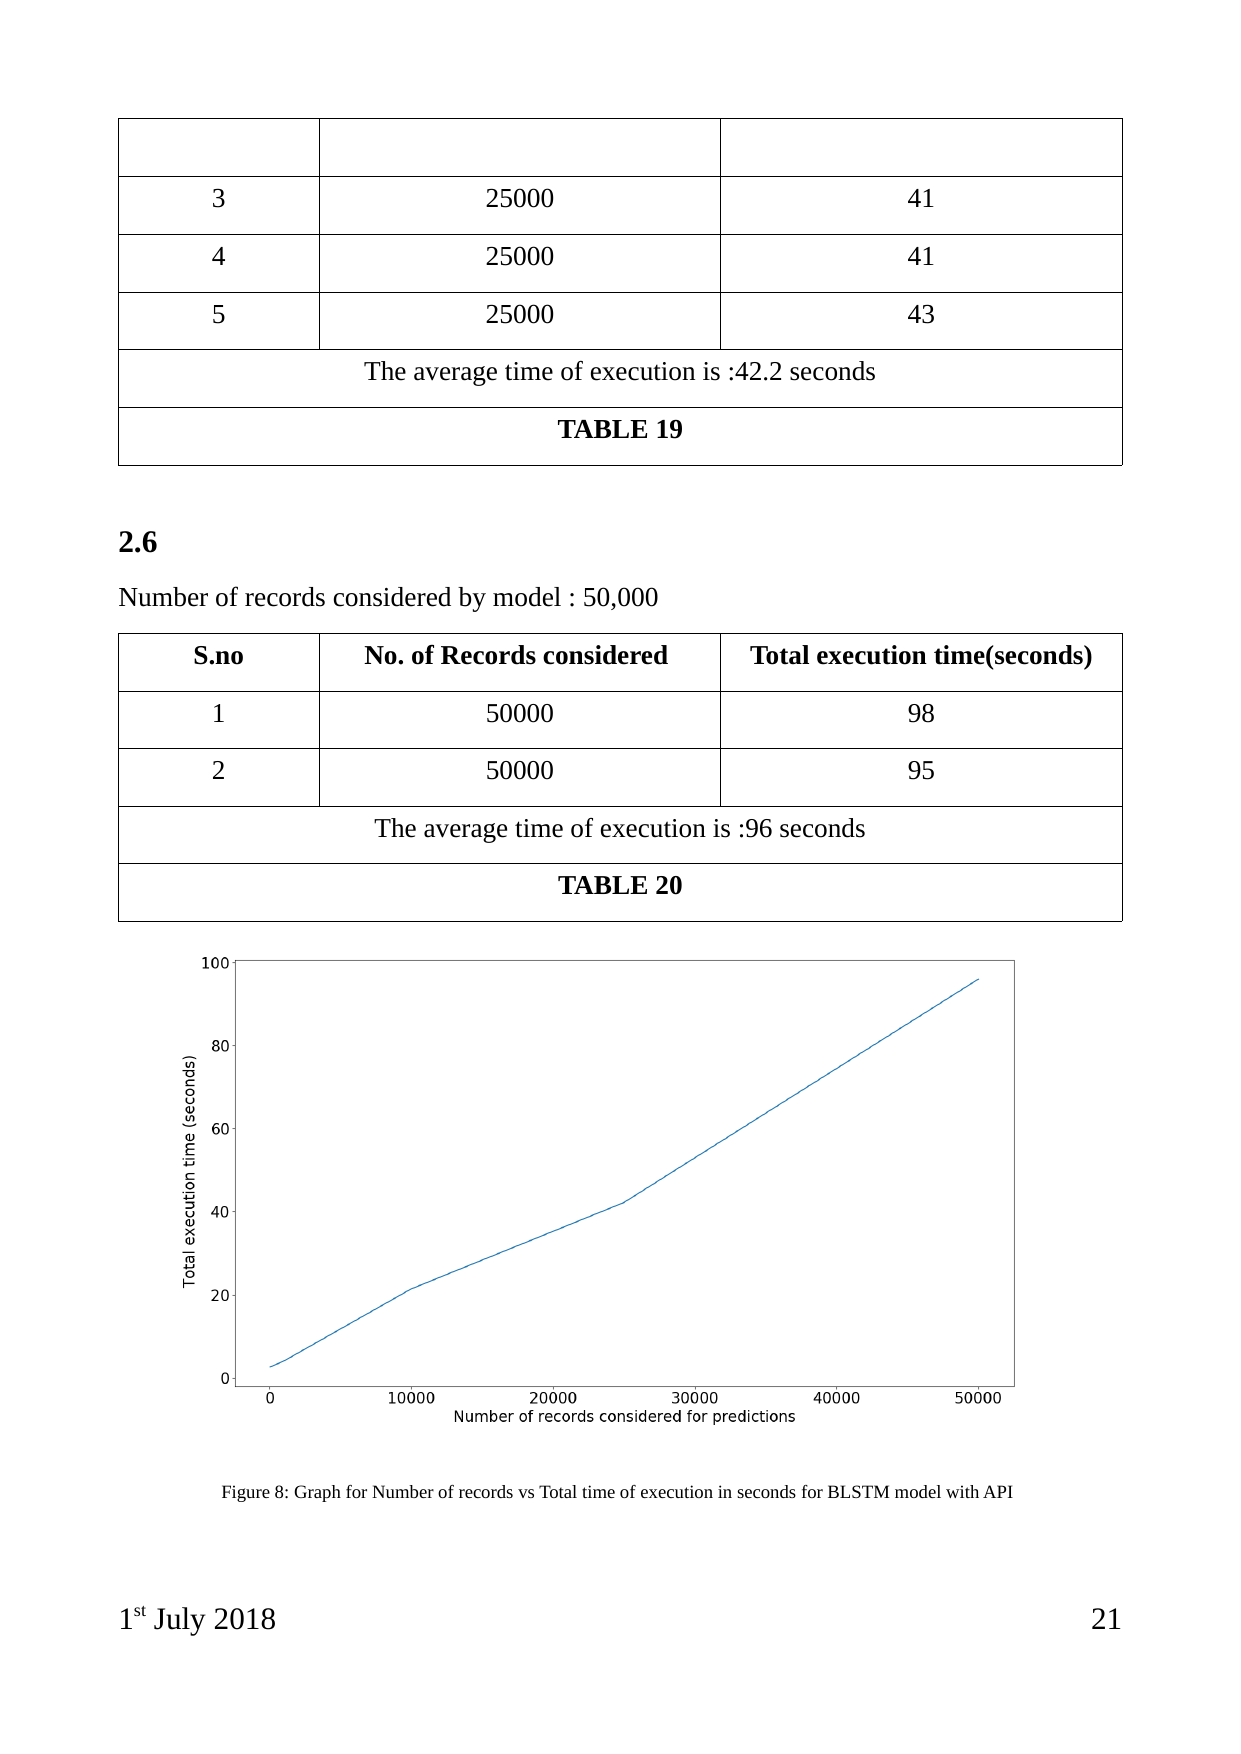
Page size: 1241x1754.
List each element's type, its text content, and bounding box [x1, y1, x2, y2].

table_cell 2 [119, 749, 319, 806]
table_cell 25000 [320, 177, 720, 234]
table_cell 43 [721, 293, 1122, 349]
table_cell [721, 119, 1122, 176]
table_cell 50000 [320, 749, 720, 806]
table_cell 41 [721, 235, 1122, 292]
table_cell 95 [721, 749, 1122, 806]
table_cell The average time of execution is :42.2 seconds [119, 350, 1122, 407]
text Figure 8: Graph for Number of records vs Total time of execution in seconds for BLSTM model with API [118, 1481, 1122, 1502]
table_cell 3 [119, 177, 319, 234]
text 2.6 [118, 523, 1122, 559]
table_cell 4 [119, 235, 319, 292]
table_cell 41 [721, 177, 1122, 234]
picture [109, 950, 1114, 1430]
table_cell [119, 119, 319, 176]
table_cell 50000 [320, 692, 720, 748]
table_header S.no [119, 634, 319, 691]
table_header Total execution time(seconds) [721, 634, 1122, 691]
table_cell [320, 119, 720, 176]
table_header No. of Records considered [320, 634, 720, 691]
table_cell 25000 [320, 293, 720, 349]
table_cell 1 [119, 692, 319, 748]
table_cell TABLE 20 [119, 864, 1122, 921]
table_cell 98 [721, 692, 1122, 748]
table_cell 5 [119, 293, 319, 349]
table_cell 25000 [320, 235, 720, 292]
table_cell TABLE 19 [119, 408, 1122, 465]
table_cell The average time of execution is :96 seconds [119, 807, 1122, 863]
text Number of records considered by model : 50,000 [118, 581, 1122, 612]
